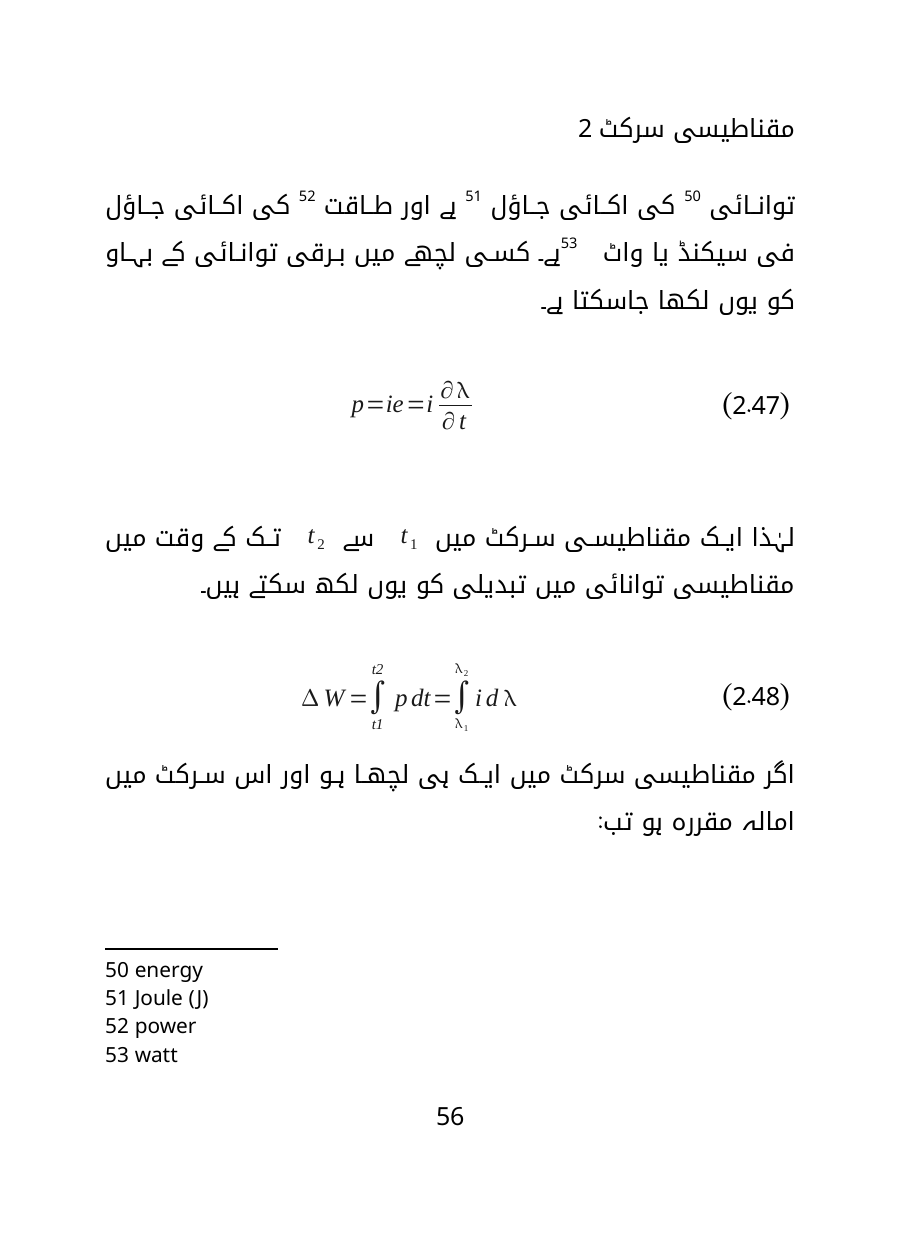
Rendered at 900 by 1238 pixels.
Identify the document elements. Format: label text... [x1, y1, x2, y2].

table_header (2.47) [707, 371, 795, 454]
text لہٰذا ایک مقناطیسی سرکٹ میں سے تک کے وقت میں مقناطیسی توانائی میں تبدیلی کو یوں لکھ سکتے ہیں۔ [105, 514, 795, 609]
text اگر مقناطیسی سرکٹ میں ایک ہی لچھا ہو اور اس سرکٹ میں امالہ مقررہ ہو تب: [105, 751, 795, 846]
table_header [105, 371, 707, 454]
text energy [105, 955, 795, 983]
text Joule (J) [105, 983, 795, 1012]
table_header [105, 655, 706, 751]
text توانائی کی اکائی جاؤل ہے اور طاقت کی اکائی جاؤل فی سیکنڈ یا واٹ ہے۔ کسی لچھے میں برقی توانائی کے بہاو کو یوں لکھا جاسکتا ہے۔ [105, 182, 795, 324]
text power [105, 1012, 795, 1040]
table_header (2.48) [706, 655, 795, 751]
text watt [105, 1040, 795, 1068]
